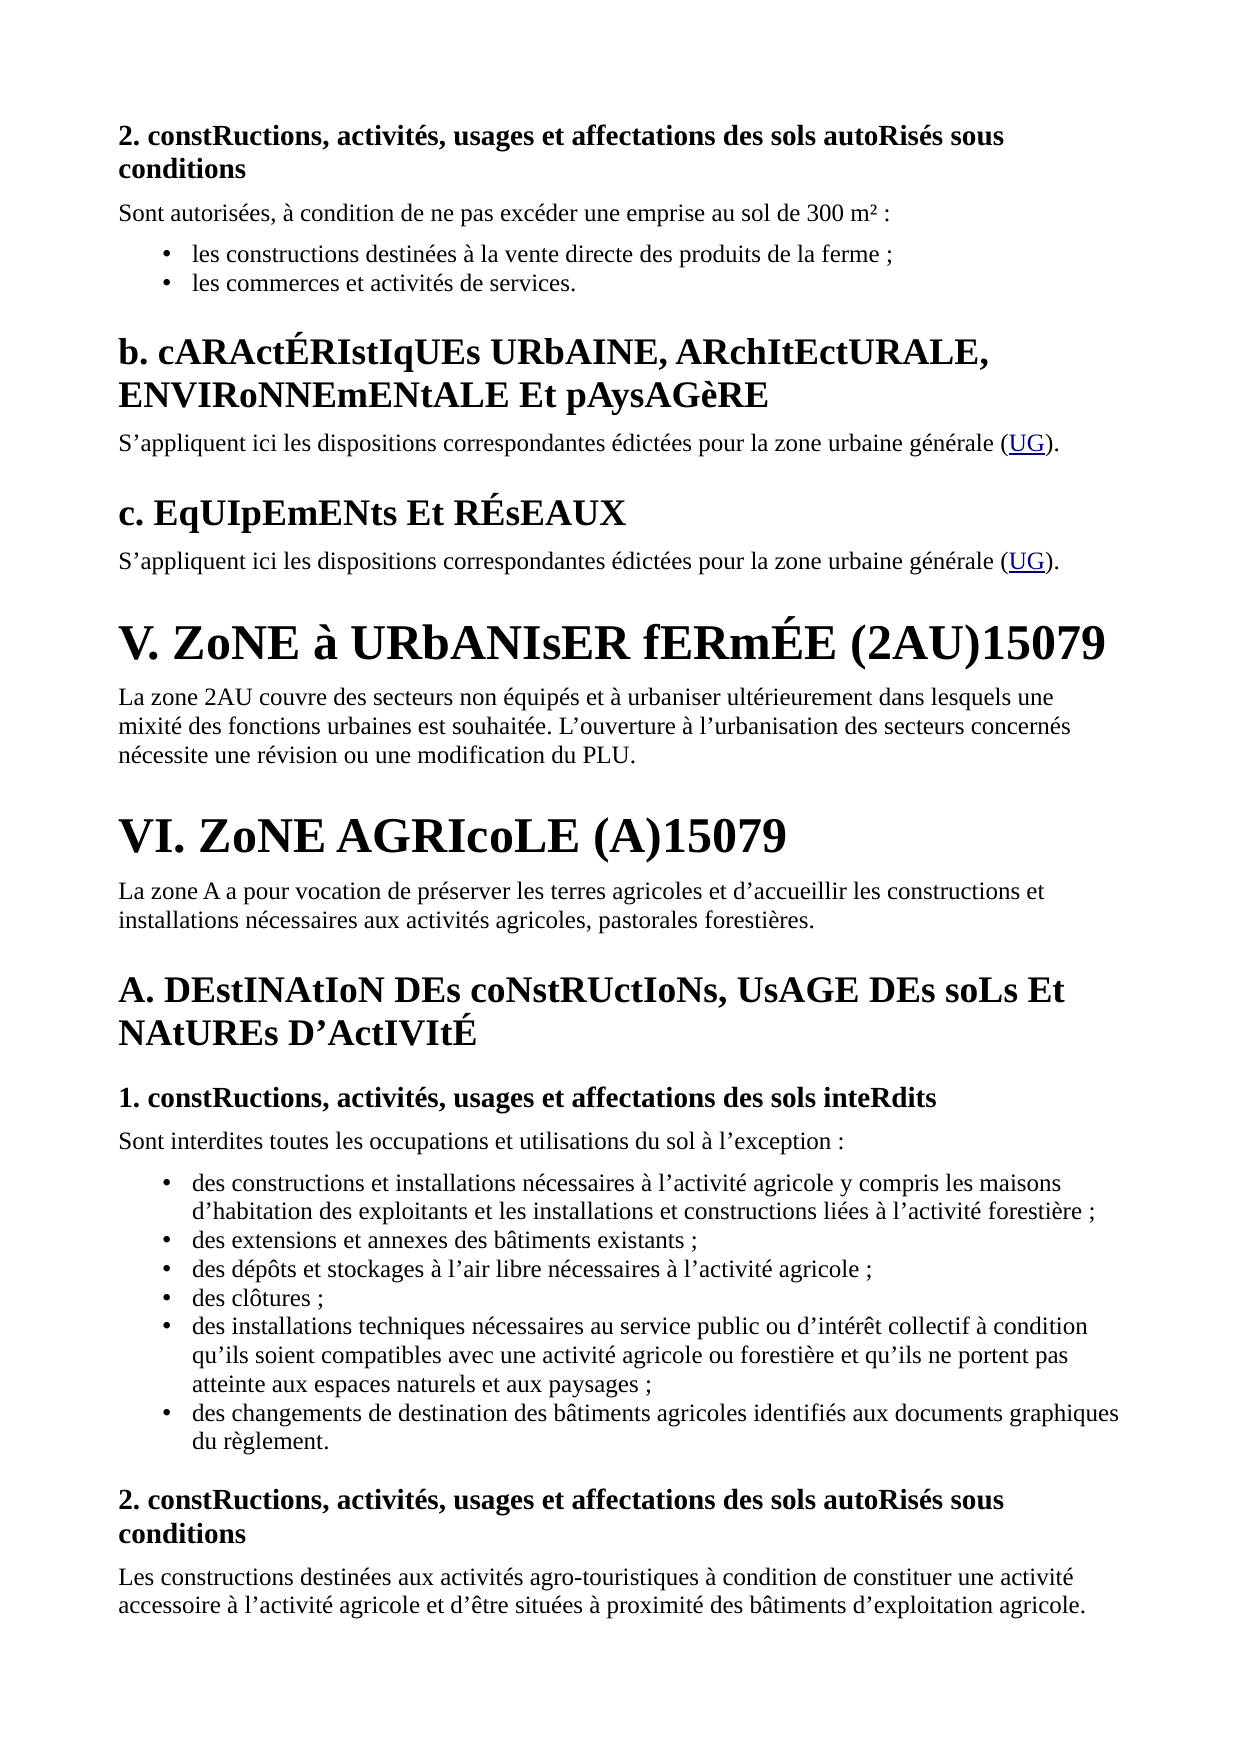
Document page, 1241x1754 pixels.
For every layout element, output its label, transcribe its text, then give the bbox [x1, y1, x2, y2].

list des dépôts et stockages à l’air libre nécessaires à l’activité agricole ; [162, 1254, 1122, 1283]
subtitle 2. constRuctions, activités, usages et affectations des sols autoRisés sous conditions [118, 118, 1122, 185]
subtitle 2. constRuctions, activités, usages et affectations des sols autoRisés sous conditions [118, 1482, 1122, 1549]
list les commerces et activités de services. [162, 268, 1122, 296]
text Les constructions destinées aux activités agro-touristiques à condition de constituer une activité accessoire à l’activité agricole et d’être situées à proximité des bâtiments d’exploitation agricole. [118, 1562, 1122, 1619]
subtitle A. DEstINAtIoN DEs coNstRUctIoNs, UsAGE DEs soLs Et NAtUREs D’ActIVItÉ [118, 967, 1122, 1053]
text S’appliquent ici les dispositions correspondantes édictées pour la zone urbaine générale (UG). [118, 428, 1122, 457]
list des changements de destination des bâtiments agricoles identifiés aux documents graphiques du règlement. [162, 1398, 1122, 1455]
list des constructions et installations nécessaires à l’activité agricole y compris les maisons d’habitation des exploitants et les installations et constructions liées à l’activité forestière ; [162, 1168, 1122, 1225]
text La zone A a pour vocation de préserver les terres agricoles et d’accueillir les constructions et installations nécessaires aux activités agricoles, pastorales forestières. [118, 876, 1122, 934]
subtitle 1. constRuctions, activités, usages et affectations des sols inteRdits [118, 1080, 1122, 1114]
text S’appliquent ici les dispositions correspondantes édictées pour la zone urbaine générale (UG). [118, 546, 1122, 575]
subtitle V. ZoNE à URbANIsER fERmÉE (2AU)15079 [118, 612, 1122, 670]
list des clôtures ; [162, 1283, 1122, 1311]
list des extensions et annexes des bâtiments existants ; [162, 1225, 1122, 1254]
list des installations techniques nécessaires au service public ou d’intérêt collectif à condition qu’ils soient compatibles avec une activité agricole ou forestière et qu’ils ne portent pas atteinte aux espaces naturels et aux paysages ; [162, 1311, 1122, 1398]
subtitle VI. ZoNE AGRIcoLE (A)15079 [118, 806, 1122, 864]
list les constructions destinées à la vente directe des produits de la ferme ; [162, 239, 1122, 268]
subtitle c. EqUIpEmENts Et RÉsEAUX [118, 491, 1122, 534]
text Sont interdites toutes les occupations et utilisations du sol à l’exception : [118, 1126, 1122, 1155]
text La zone 2AU couvre des secteurs non équipés et à urbaniser ultérieurement dans lesquels une mixité des fonctions urbaines est souhaitée. L’ouverture à l’urbanisation des secteurs concernés nécessite une révision ou une modification du PLU. [118, 682, 1122, 769]
text Sont autorisées, à condition de ne pas excéder une emprise au sol de 300 m² : [118, 198, 1122, 226]
subtitle b. cARActÉRIstIqUEs URbAINE, ARchItEctURALE, ENVIRoNNEmENtALE Et pAysAGèRE [118, 330, 1122, 416]
